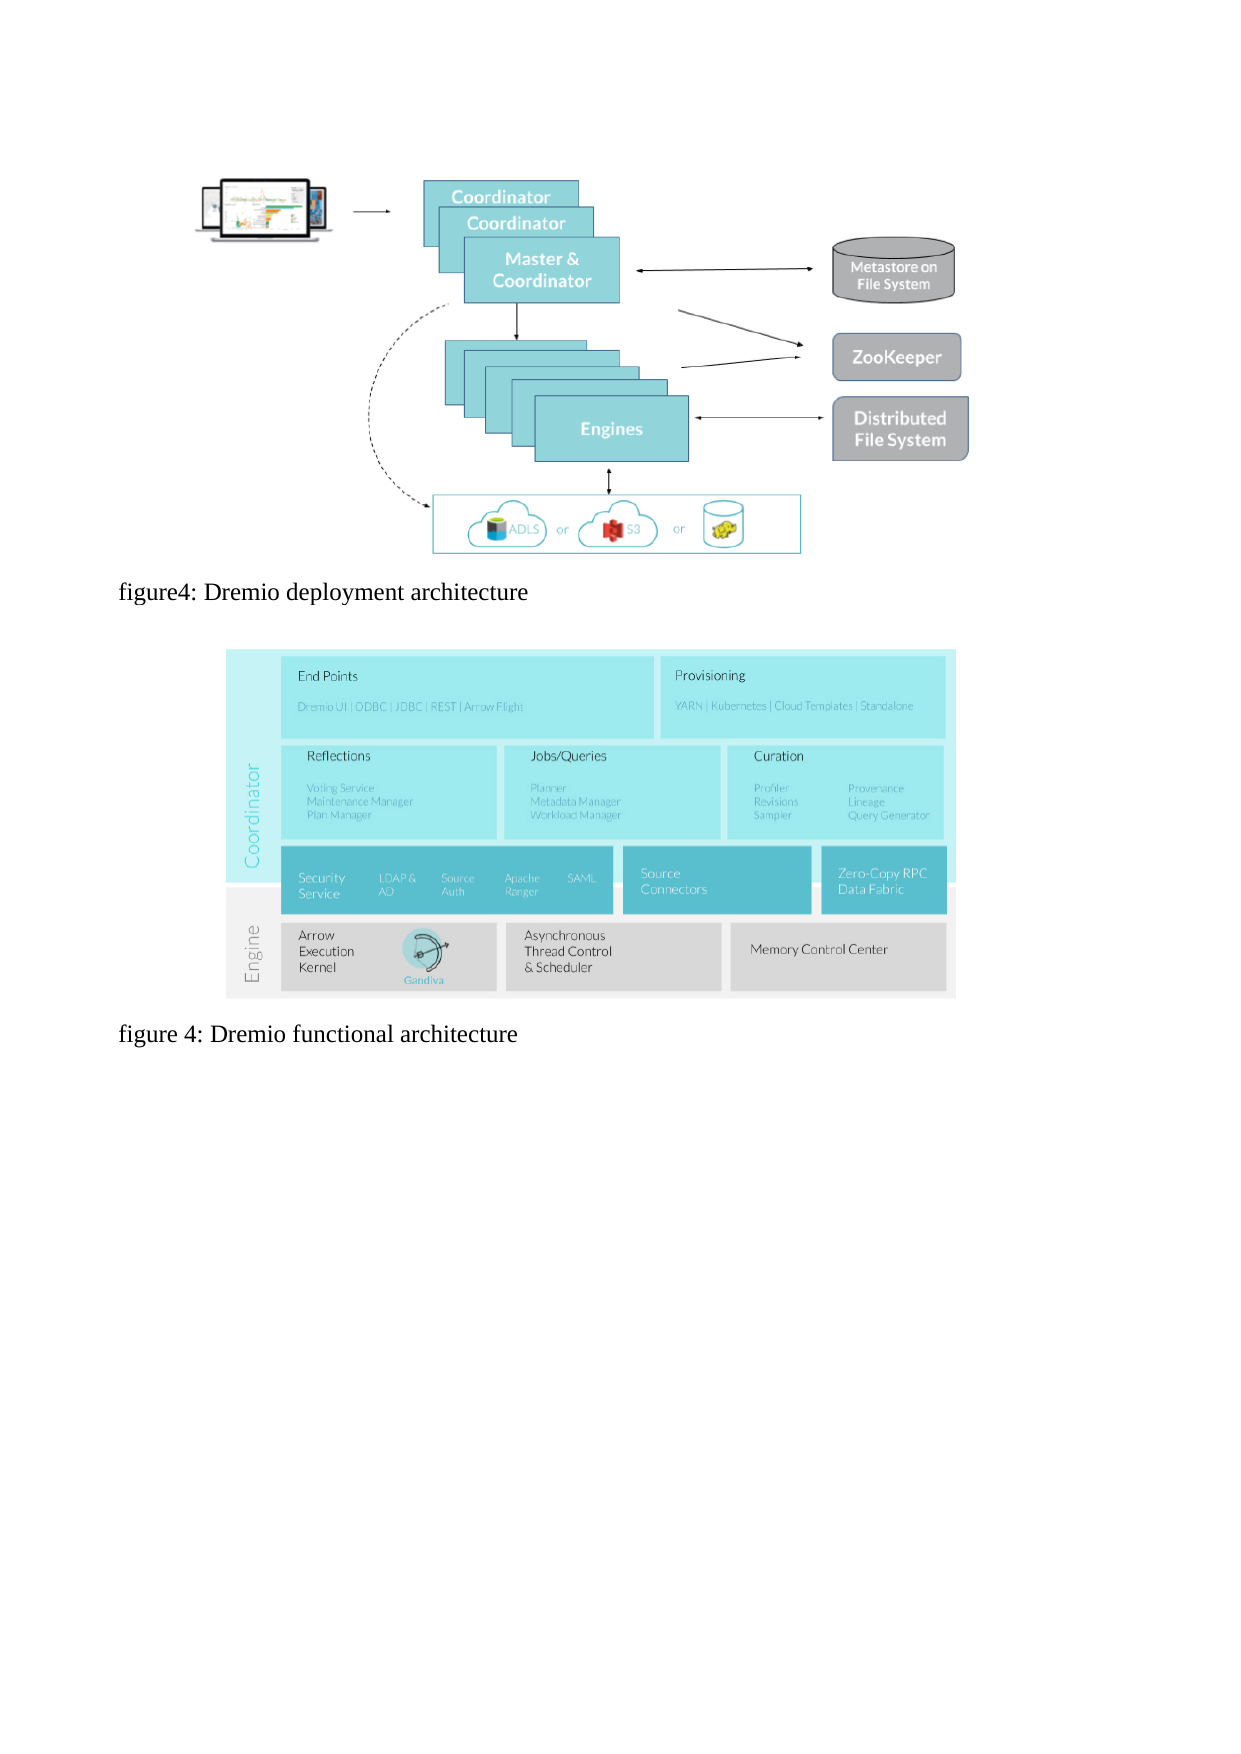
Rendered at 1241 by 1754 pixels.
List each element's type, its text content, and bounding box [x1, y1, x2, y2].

text figure 4: Dremio functional architecture [118, 605, 1122, 1047]
picture [137, 118, 1112, 572]
picture [137, 605, 1112, 1014]
text figure4: Dremio deployment architecture [118, 118, 1122, 605]
